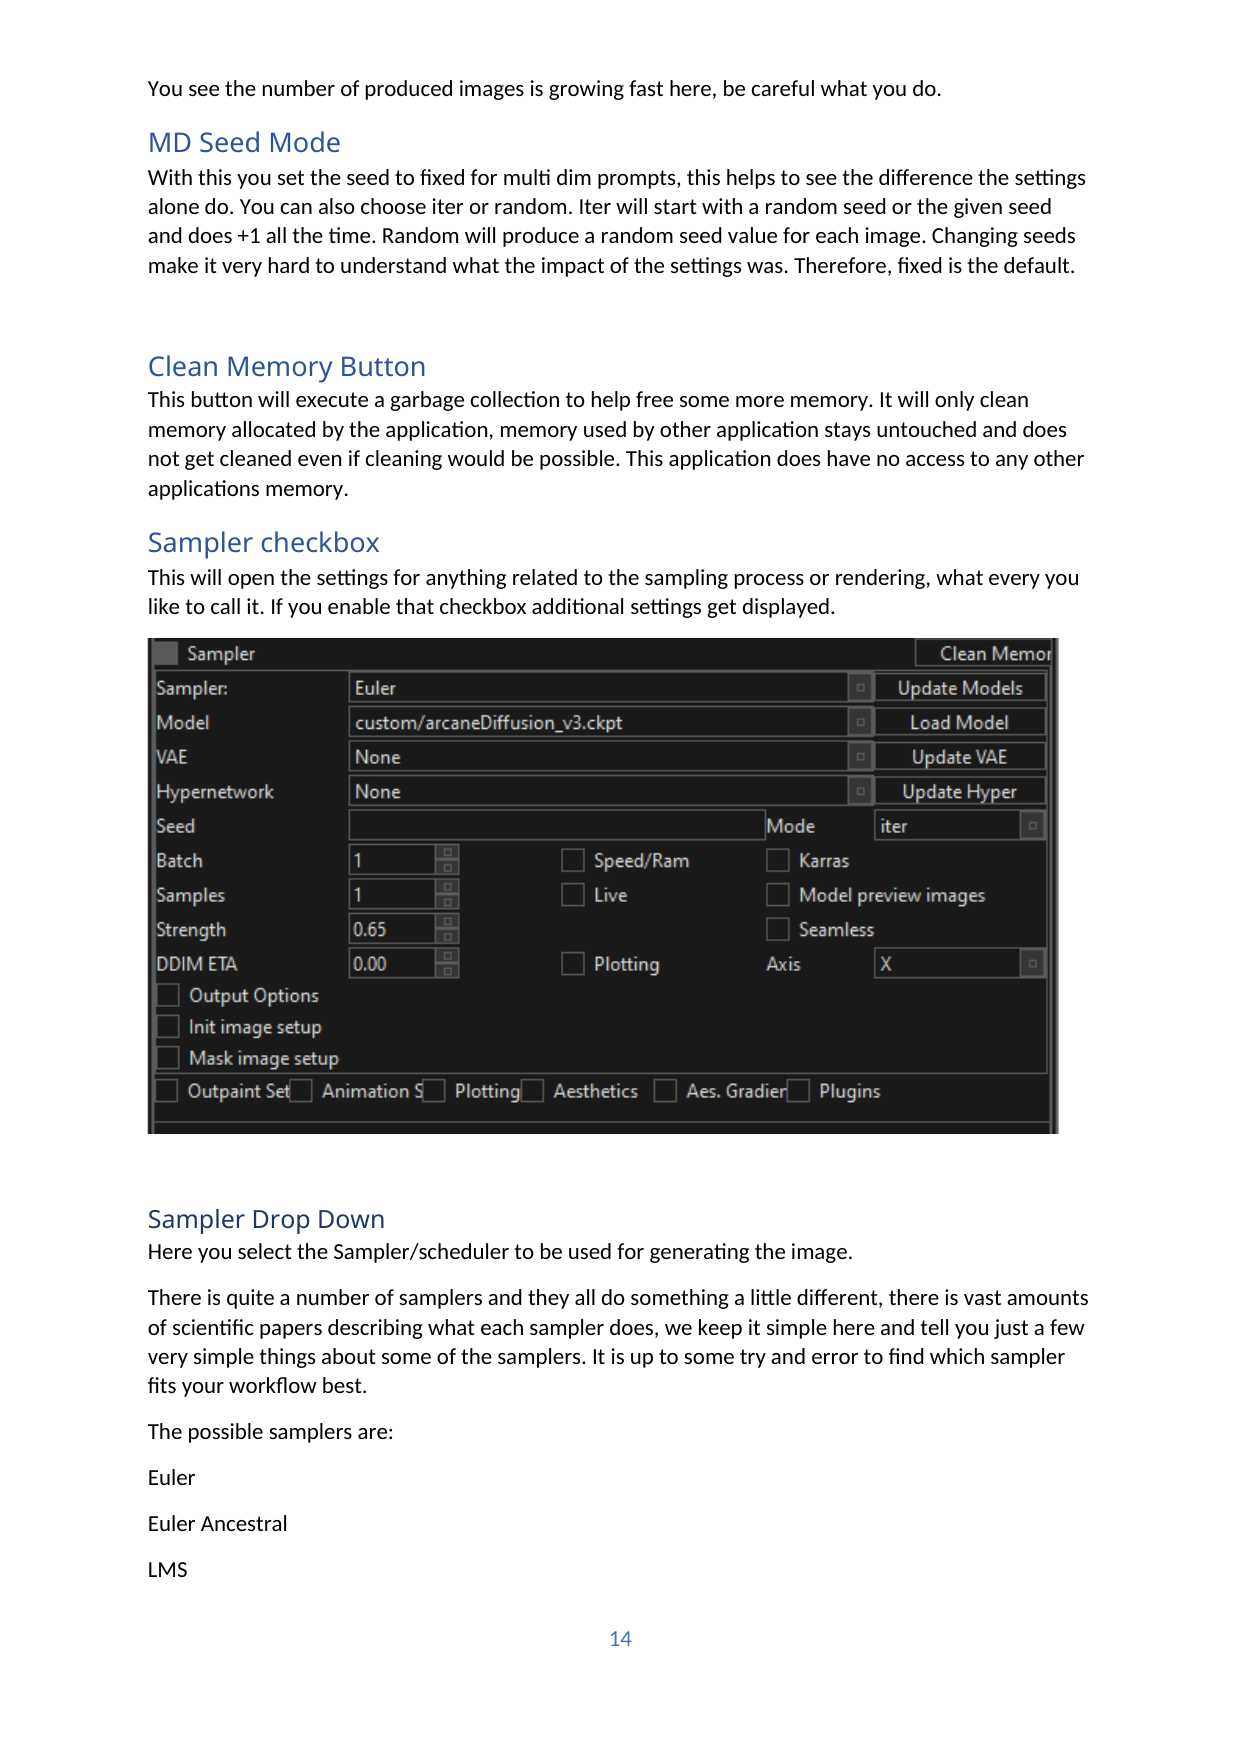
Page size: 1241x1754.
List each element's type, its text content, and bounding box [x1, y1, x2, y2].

subtitle MD Seed Mode [148, 124, 1093, 161]
text Euler [148, 1463, 1093, 1492]
text This button will execute a garbage collection to help free some more memory. It will only clean memory allocated by the application, memory used by other application stays untouched and does not get cleaned even if cleaning would be possible. This application does have no access to any other applications memory. [148, 386, 1093, 502]
text Here you select the Sampler/scheduler to be used for generating the image. [148, 1237, 1093, 1265]
subtitle Sampler checkbox [148, 524, 1093, 561]
text With this you set the seed to fixed for multi dim prompts, this helps to see the difference the settings alone do. You can also choose iter or random. Iter will start with a random seed or the given seed and does +1 all the time. Random will produce a random seed value for each image. Changing seeds make it very hard to understand what the impact of the settings was. Therefore, fixed is the default. [148, 163, 1093, 279]
subtitle Sampler Drop Down [148, 1202, 1093, 1236]
text You see the number of produced images is growing fast here, be careful what you do. [148, 74, 1093, 102]
text The possible samplers are: [148, 1417, 1093, 1446]
text LMS [148, 1556, 1093, 1584]
subtitle Clean Memory Button [148, 347, 1093, 384]
text This will open the settings for anything related to the sampling process or rendering, what every you like to call it. If you enable that checkbox additional settings get displayed. [148, 563, 1093, 620]
text There is quite a number of samplers and they all do something a little different, there is vast amounts of scientific papers describing what each sampler does, we keep it simple here and tell you just a few very simple things about some of the samplers. It is up to some try and error to find which sampler fits your workflow best. [148, 1283, 1093, 1399]
text Euler Ancestral [148, 1509, 1093, 1538]
